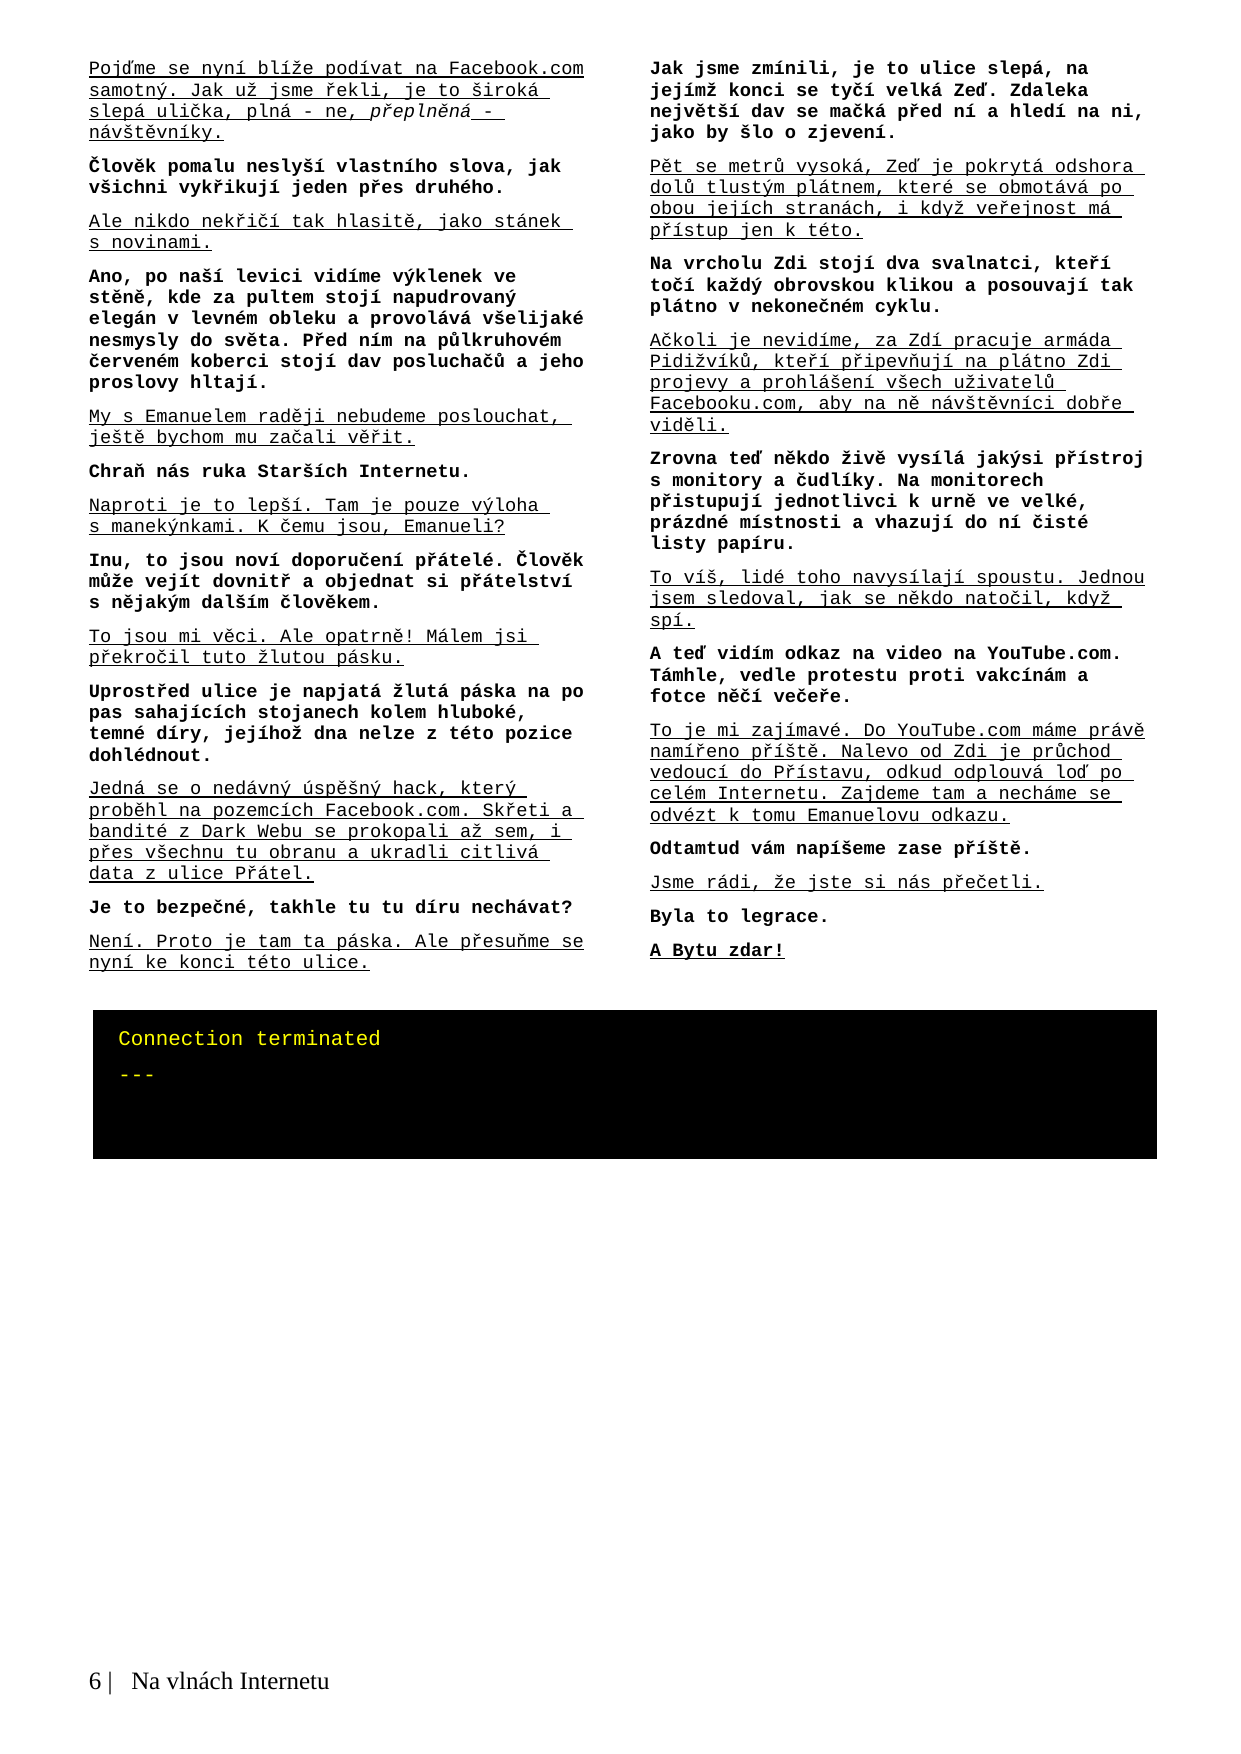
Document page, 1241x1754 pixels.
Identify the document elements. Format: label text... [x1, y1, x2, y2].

text Odtamtud vám napíšeme zase příště. [649, 839, 1152, 860]
text Není. Proto je tam ta páska. Ale přesuňme se nyní ke konci této ulice. [88, 932, 591, 974]
text Zrovna teď někdo živě vysílá jakýsi přístroj s monitory a čudlíky. Na monitorech přistupují jednotlivci k urně ve velké, prázdné místnosti a vhazují do ní čisté listy papíru. [649, 449, 1152, 555]
text Je to bezpečné, takhle tu tu díru nechávat? [88, 898, 591, 919]
text Člověk pomalu neslyší vlastního slova, jak všichni vykřikují jeden přes druhého. [88, 157, 591, 199]
text To jsou mi věci. Ale opatrně! Málem jsi překročil tuto žlutou pásku. [88, 627, 591, 669]
text Ano, po naší levici vidíme výklenek ve stěně, kde za pultem stojí napudrovaný elegán v levném obleku a provolává všelijaké nesmysly do světa. Před ním na půlkruhovém červeném koberci stojí dav posluchačů a jeho proslovy hltají. [88, 267, 591, 394]
text Na vrcholu Zdi stojí dva svalnatci, kteří točí každý obrovskou klikou a posouvají tak plátno v nekonečném cyklu. [649, 254, 1152, 318]
text To víš, lidé toho navysílají spoustu. Jednou jsem sledoval, jak se někdo natočil, když spí. [649, 568, 1152, 632]
text A teď vidím odkaz na video na YouTube.com. Támhle, vedle protestu proti vakcínám a fotce něčí večeře. [649, 644, 1152, 708]
text Pojďme se nyní blíže podívat na Facebook.com samotný. Jak už jsme řekli, je to široká slepá ulička, plná - ne, přeplněná - návštěvníky. [88, 59, 591, 144]
text Inu, to jsou noví doporučení přátelé. Člověk může vejít dovnitř a objednat si přátelství s nějakým dalším člověkem. [88, 550, 591, 614]
text Jak jsme zmínili, je to ulice slepá, na jejímž konci se tyčí velká Zeď. Zdaleka největší dav se mačká před ní a hledí na ni, jako by šlo o zjevení. [649, 59, 1152, 144]
text Ačkoli je nevidíme, za Zdí pracuje armáda Pidižvíků, kteří připevňují na plátno Zdi projevy a prohlášení všech uživatelů Facebooku.com, aby na ně návštěvníci dobře viděli. [649, 330, 1152, 437]
text Jedná se o nedávný úspěšný hack, který proběhl na pozemcích Facebook.com. Skřeti a bandité z Dark Webu se prokopali až sem, i přes všechnu tu obranu a ukradli citlivá data z ulice Přátel. [88, 779, 591, 885]
text Uprostřed ulice je napjatá žlutá páska na po pas sahajících stojanech kolem hluboké, temné díry, jejíhož dna nelze z této pozice dohlédnout. [88, 682, 591, 767]
text Pět se metrů vysoká, Zeď je pokrytá odshora dolů tlustým plátnem, které se obmotává po obou jejích stranách, i když veřejnost má přístup jen k této. [649, 157, 1152, 242]
text Jsme rádi, že jste si nás přečetli. [649, 873, 1152, 894]
text Byla to legrace. [649, 907, 1152, 928]
text My s Emanuelem raději nebudeme poslouchat, ještě bychom mu začali věřit. [88, 407, 591, 449]
text Naproti je to lepší. Tam je pouze výloha s manekýnkami. K čemu jsou, Emanueli? [88, 495, 591, 538]
text Chraň nás ruka Starších Internetu. [88, 462, 591, 483]
text To je mi zajímavé. Do YouTube.com máme právě namířeno příště. Nalevo od Zdi je průchod vedoucí do Přístavu, odkud odplouvá loď po celém Internetu. Zajdeme tam a necháme se odvézt k tomu Emanuelovu odkazu. [649, 720, 1152, 827]
text Ale nikdo nekřičí tak hlasitě, jako stánek s novinami. [88, 212, 591, 254]
text A Bytu zdar! [649, 940, 1152, 962]
